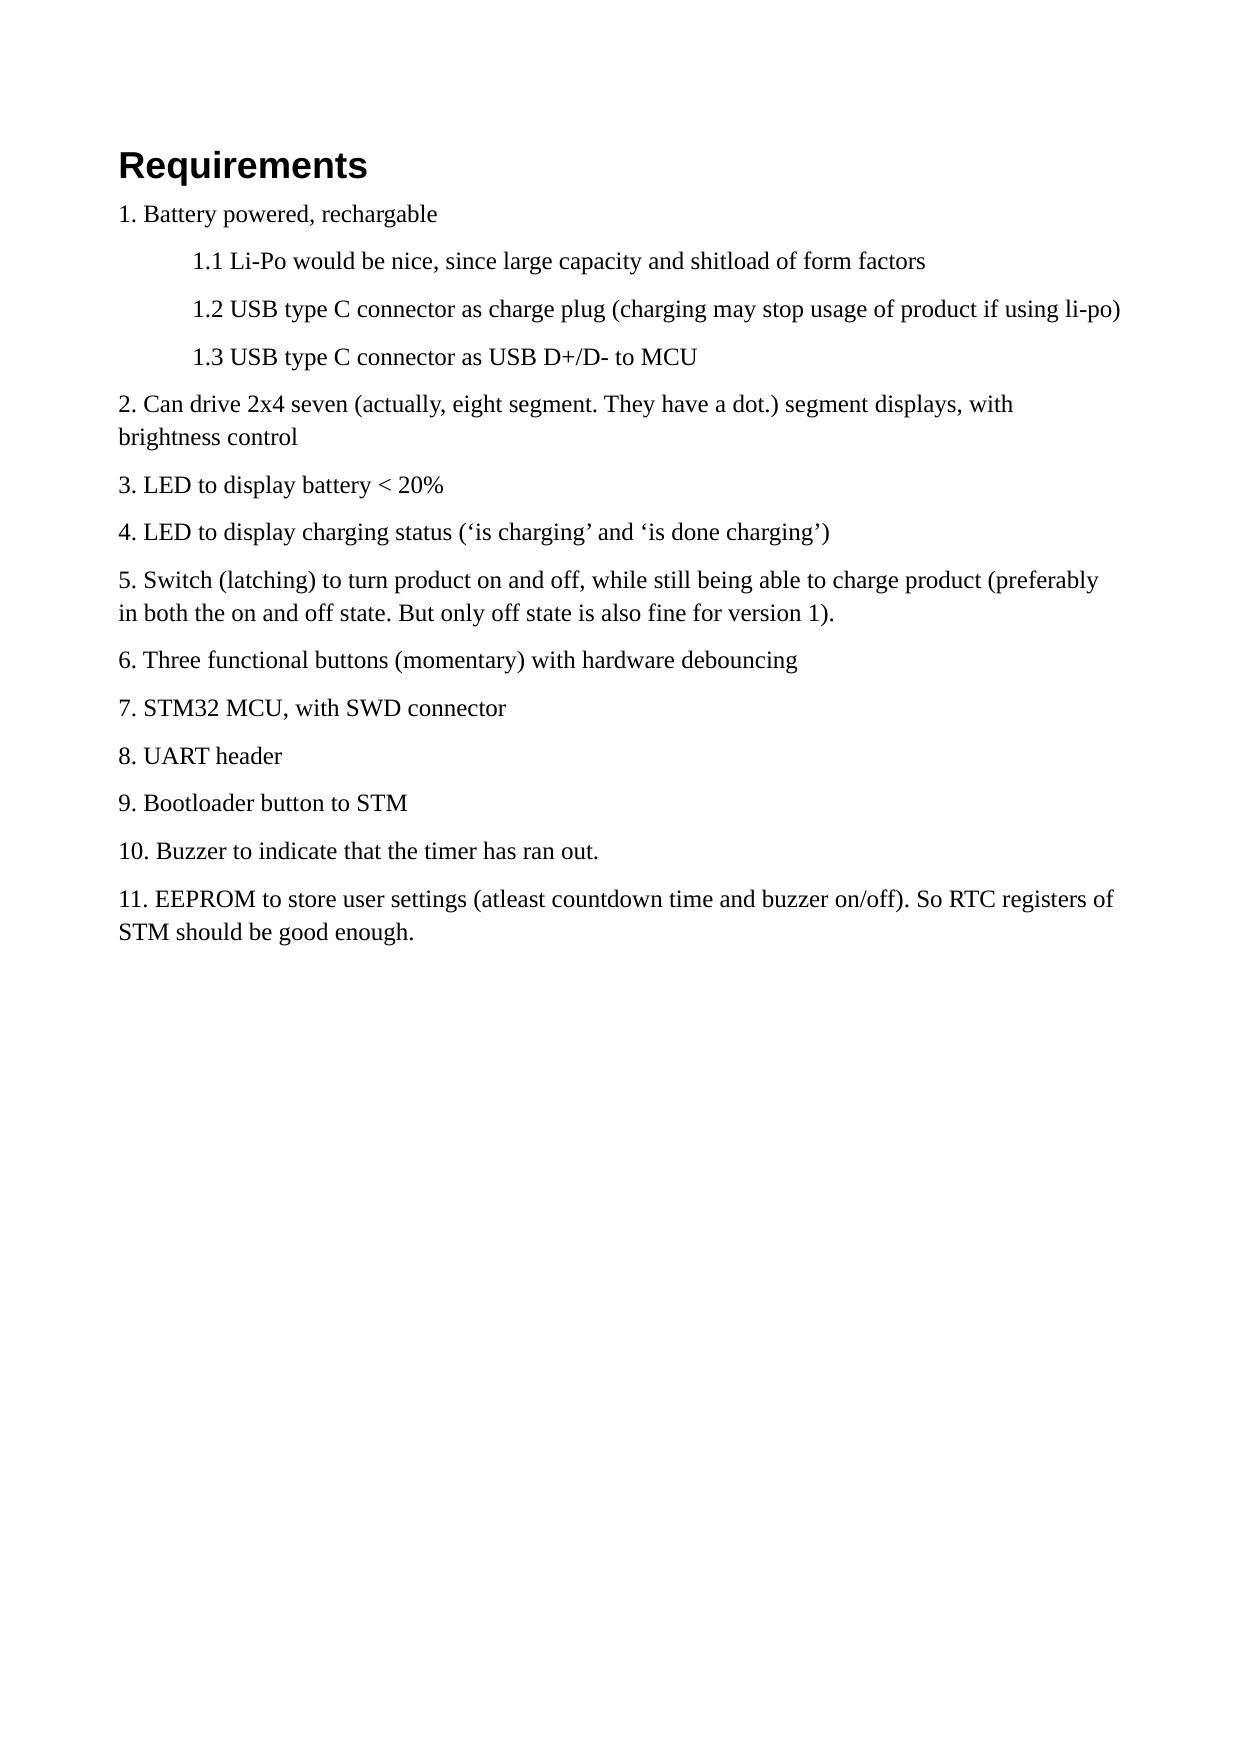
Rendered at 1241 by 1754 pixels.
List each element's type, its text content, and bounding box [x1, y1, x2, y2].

text 4. LED to display charging status (‘is charging’ and ‘is done charging’) [118, 517, 1122, 546]
text 9. Bootloader button to STM [118, 788, 1122, 817]
text 1.2 USB type C connector as charge plug (charging may stop usage of product if using li-po) [118, 294, 1122, 323]
text 1.3 USB type C connector as USB D+/D- to MCU [118, 342, 1122, 370]
subtitle Requirements [118, 143, 1122, 186]
text 3. LED to display battery < 20% [118, 470, 1122, 498]
text 1.1 Li-Po would be nice, since large capacity and shitload of form factors [118, 246, 1122, 275]
text 8. UART header [118, 741, 1122, 769]
text 10. Buzzer to indicate that the timer has ran out. [118, 836, 1122, 865]
text 11. EEPROM to store user settings (atleast countdown time and buzzer on/off). So RTC registers of STM should be good enough. [118, 884, 1122, 945]
text 6. Three functional buttons (momentary) with hardware debouncing [118, 646, 1122, 674]
text 5. Switch (latching) to turn product on and off, while still being able to charge product (preferably in both the on and off state. But only off state is also fine for version 1). [118, 565, 1122, 627]
text 7. STM32 MCU, with SWD connector [118, 693, 1122, 722]
text 2. Can drive 2x4 seven (actually, eight segment. They have a dot.) segment displays, with brightness control [118, 389, 1122, 451]
text 1. Battery powered, rechargable [118, 199, 1122, 227]
